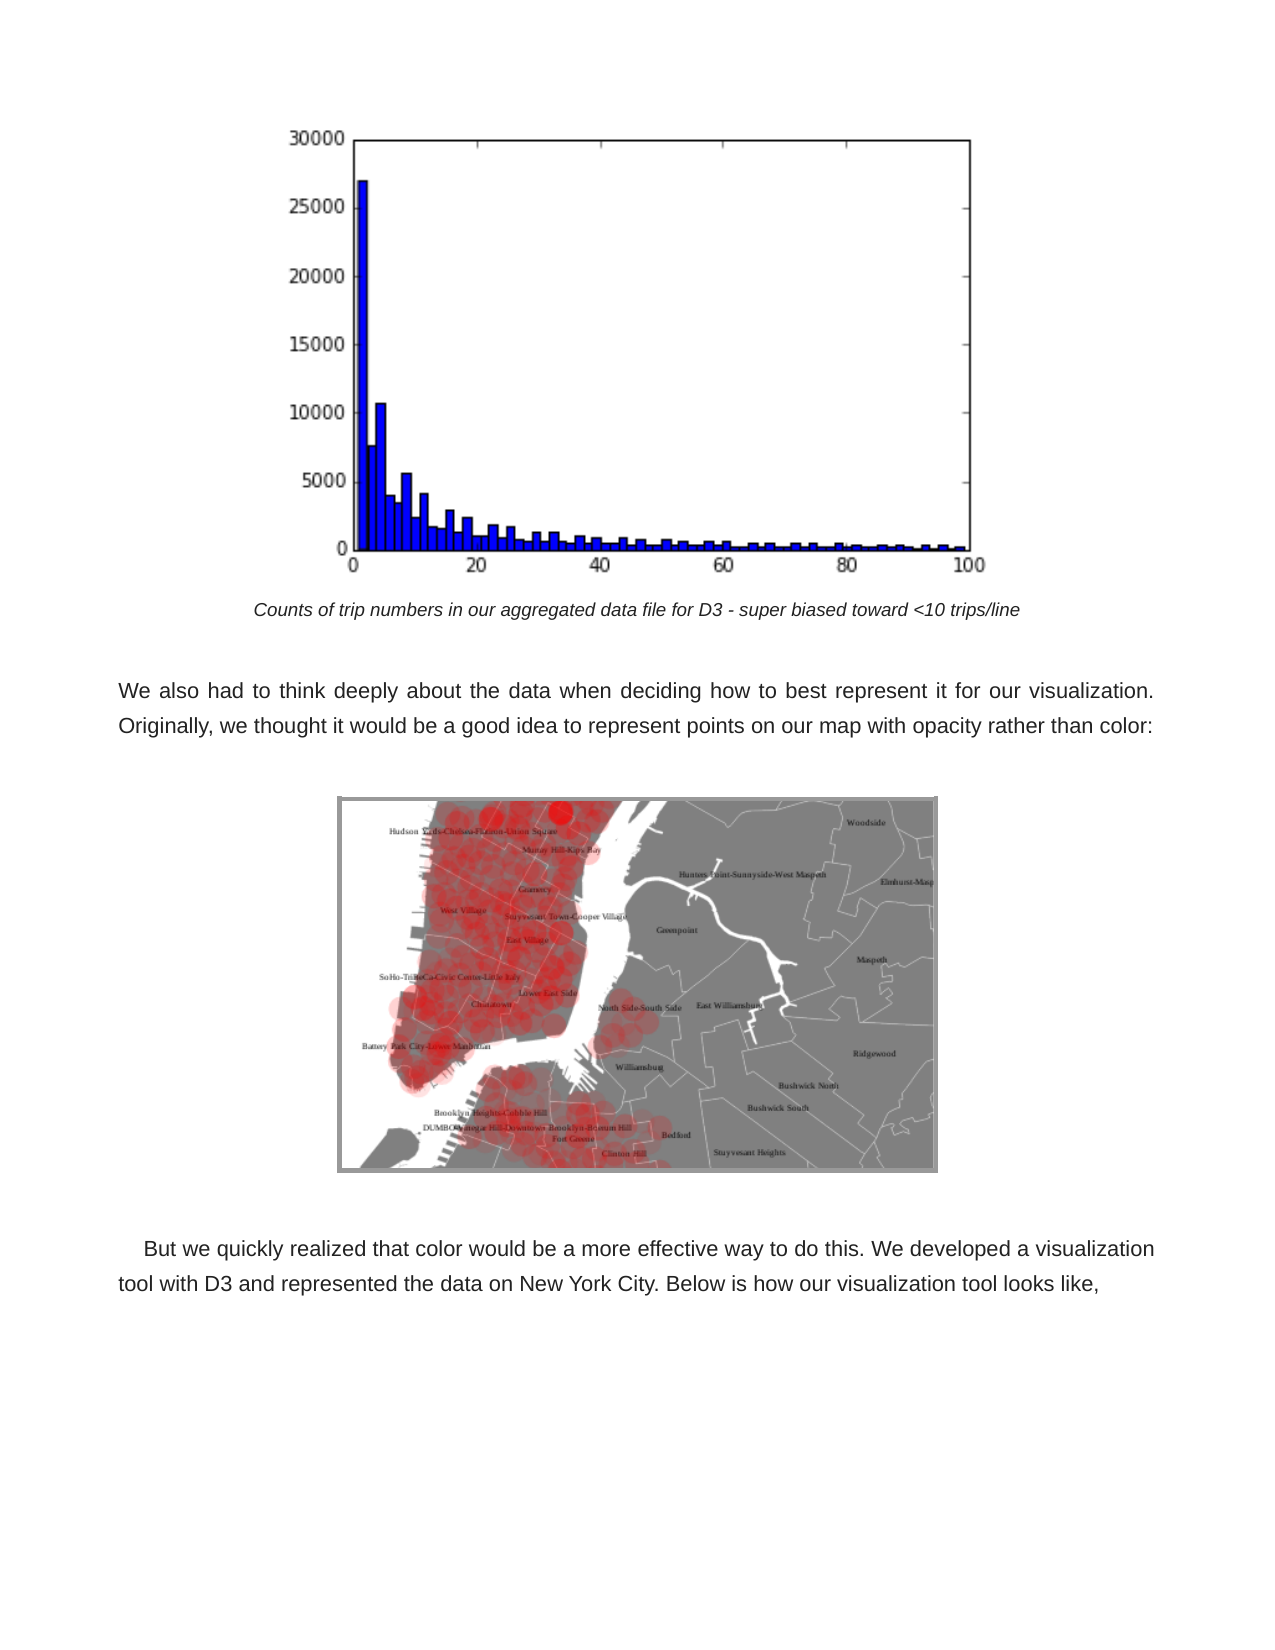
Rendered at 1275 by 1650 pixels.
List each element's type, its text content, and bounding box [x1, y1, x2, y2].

text We also had to think deeply about the data when deciding how to best represent it for our visualization. Originally, we thought it would be a good idea to represent points on our map with opacity rather than color: [118, 678, 1157, 738]
picture [276, 118, 999, 589]
picture [342, 801, 934, 1168]
text Counts of trip numbers in our aggregated data file for D3 - super biased toward <10 trips/line [118, 599, 1157, 621]
text But we quickly realized that color would be a more effective way to do this. We developed a visualization tool with D3 and represented the data on New York City. Below is how our visualization tool looks like, [118, 1233, 1157, 1296]
